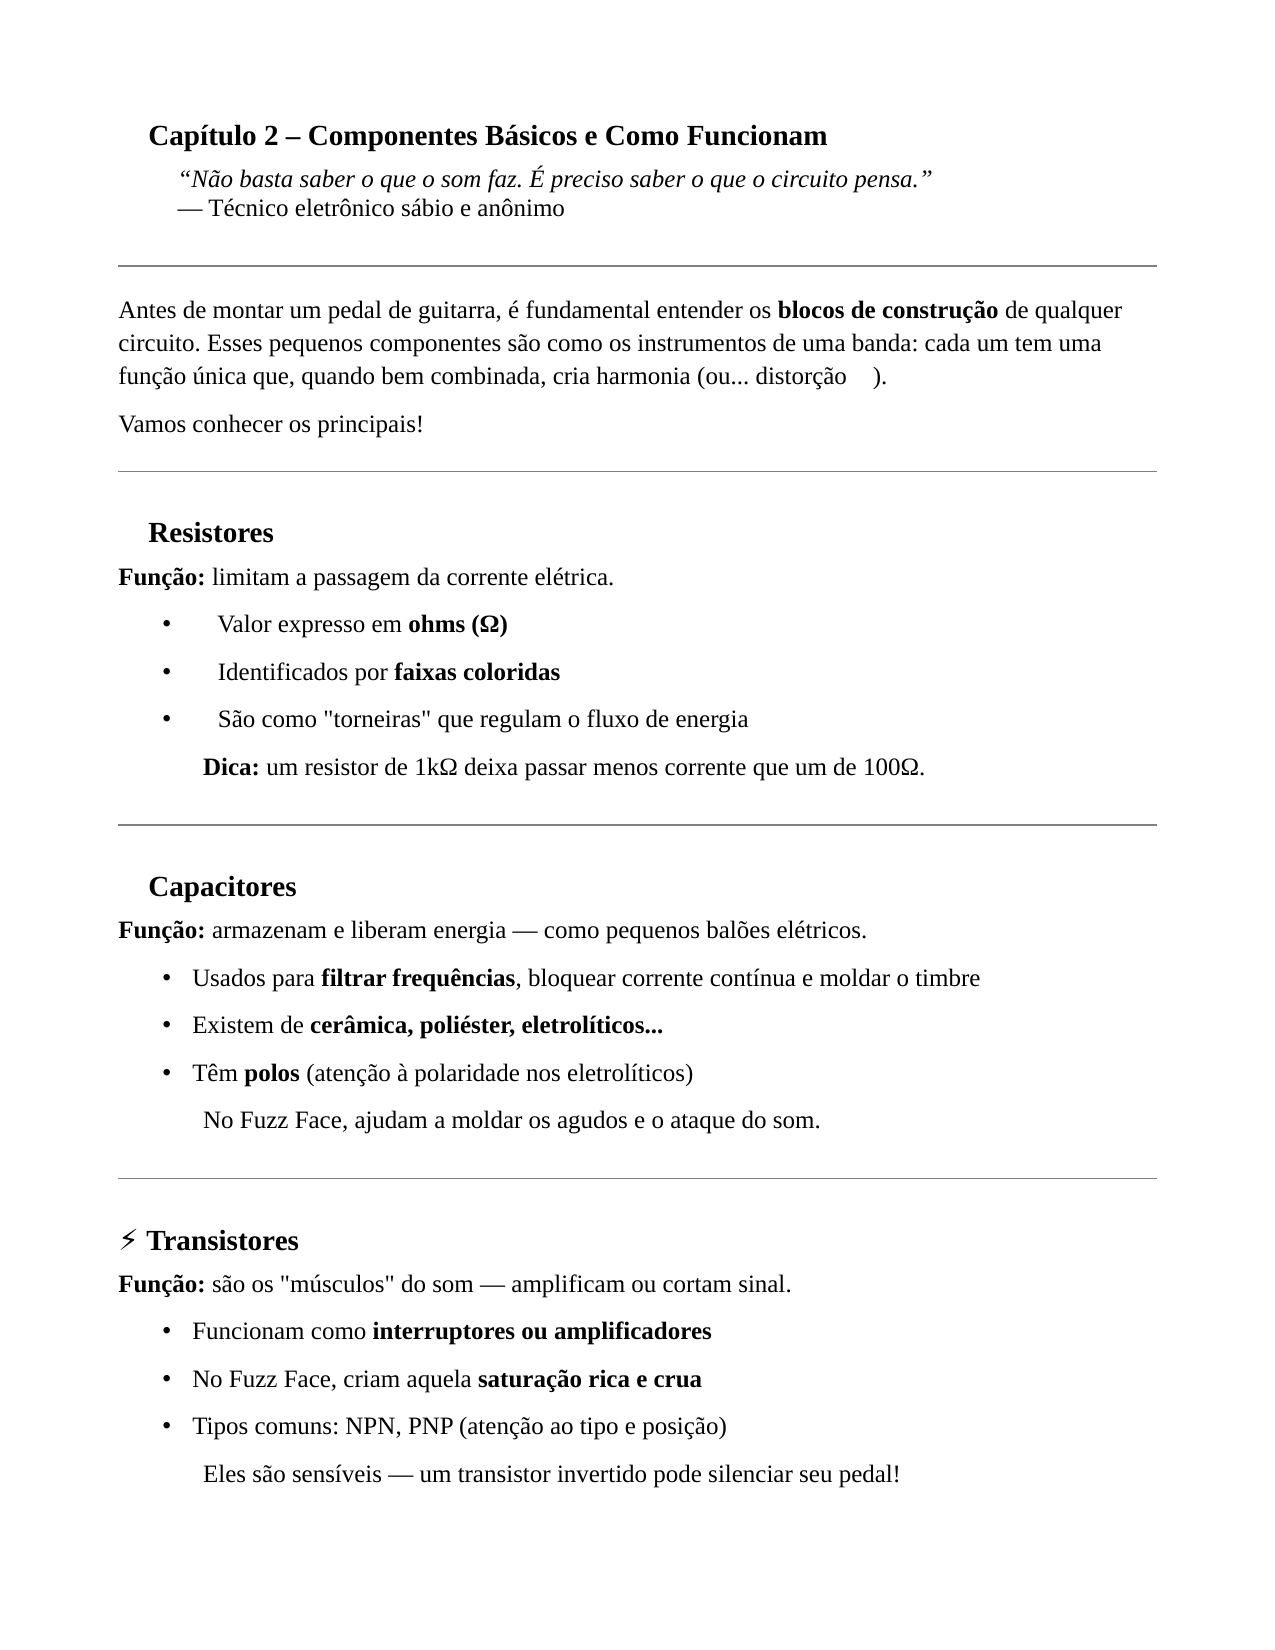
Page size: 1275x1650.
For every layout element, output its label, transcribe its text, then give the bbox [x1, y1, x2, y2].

list Funcionam como interruptores ou amplificadores [162, 1316, 1157, 1345]
subtitle 🌀 Capacitores [118, 869, 1157, 903]
list No Fuzz Face, criam aquela saturação rica e crua [162, 1364, 1157, 1393]
text Vamos conhecer os principais! [118, 409, 1157, 438]
list Tipos comuns: NPN, PNP (atenção ao tipo e posição) [162, 1411, 1157, 1440]
list Têm polos (atenção à polaridade nos eletrolíticos) [162, 1058, 1157, 1087]
subtitle ⚡ Transistores [118, 1223, 1157, 1256]
list Existem de cerâmica, poliéster, eletrolíticos... [162, 1010, 1157, 1039]
subtitle 🔧 Capítulo 2 – Componentes Básicos e Como Funcionam [118, 118, 1157, 152]
text “Não basta saber o que o som faz. É preciso saber o que o circuito pensa.” — Técnico eletrônico sábio e anônimo [177, 164, 1098, 222]
text 🎸 No Fuzz Face, ajudam a moldar os agudos e o ataque do som. [177, 1106, 1098, 1134]
text 🧠 Eles são sensíveis — um transistor invertido pode silenciar seu pedal! [177, 1459, 1098, 1488]
list 🧠 São como "torneiras" que regulam o fluxo de energia [162, 704, 1157, 733]
list 🎨 Identificados por faixas coloridas [162, 657, 1157, 686]
text Função: armazenam e liberam energia — como pequenos balões elétricos. [118, 915, 1157, 944]
text Antes de montar um pedal de guitarra, é fundamental entender os blocos de construção de qualquer circuito. Esses pequenos componentes são como os instrumentos de uma banda: cada um tem uma função única que, quando bem combinada, cria harmonia (ou... distorção 🤘). [118, 295, 1157, 390]
text Função: são os "músculos" do som — amplificam ou cortam sinal. [118, 1269, 1157, 1297]
list Usados para filtrar frequências, bloquear corrente contínua e moldar o timbre [162, 963, 1157, 991]
text 💡 Dica: um resistor de 1kΩ deixa passar menos corrente que um de 100Ω. [177, 752, 1098, 781]
text Função: limitam a passagem da corrente elétrica. [118, 562, 1157, 590]
subtitle 🔲 Resistores [118, 516, 1157, 549]
list 📏 Valor expresso em ohms (Ω) [162, 609, 1157, 638]
